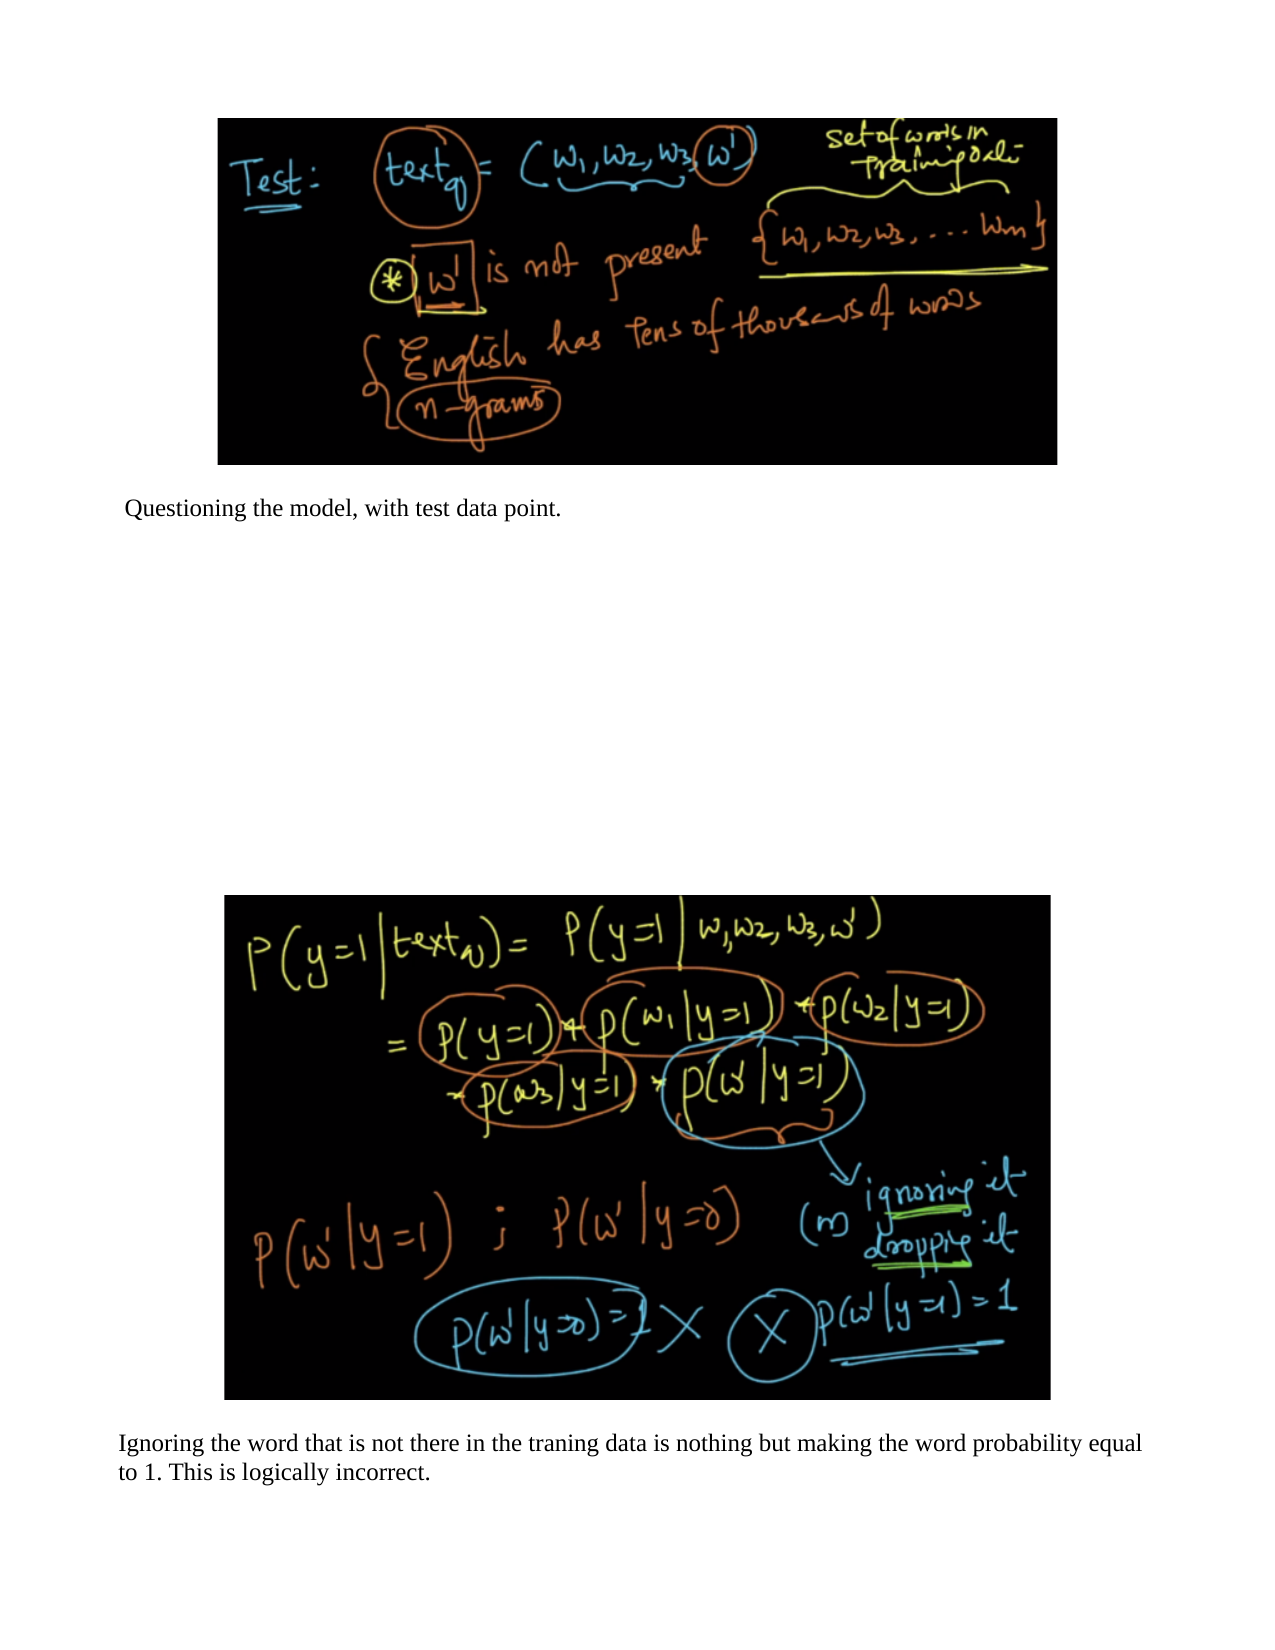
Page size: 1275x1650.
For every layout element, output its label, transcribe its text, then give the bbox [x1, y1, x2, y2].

picture [217, 118, 1058, 465]
text Questioning the model, with test data point. [118, 493, 1157, 522]
picture [224, 895, 1051, 1400]
text Ignoring the word that is not there in the traning data is nothing but making the word probability equal to 1. This is logically incorrect. [118, 1428, 1157, 1486]
